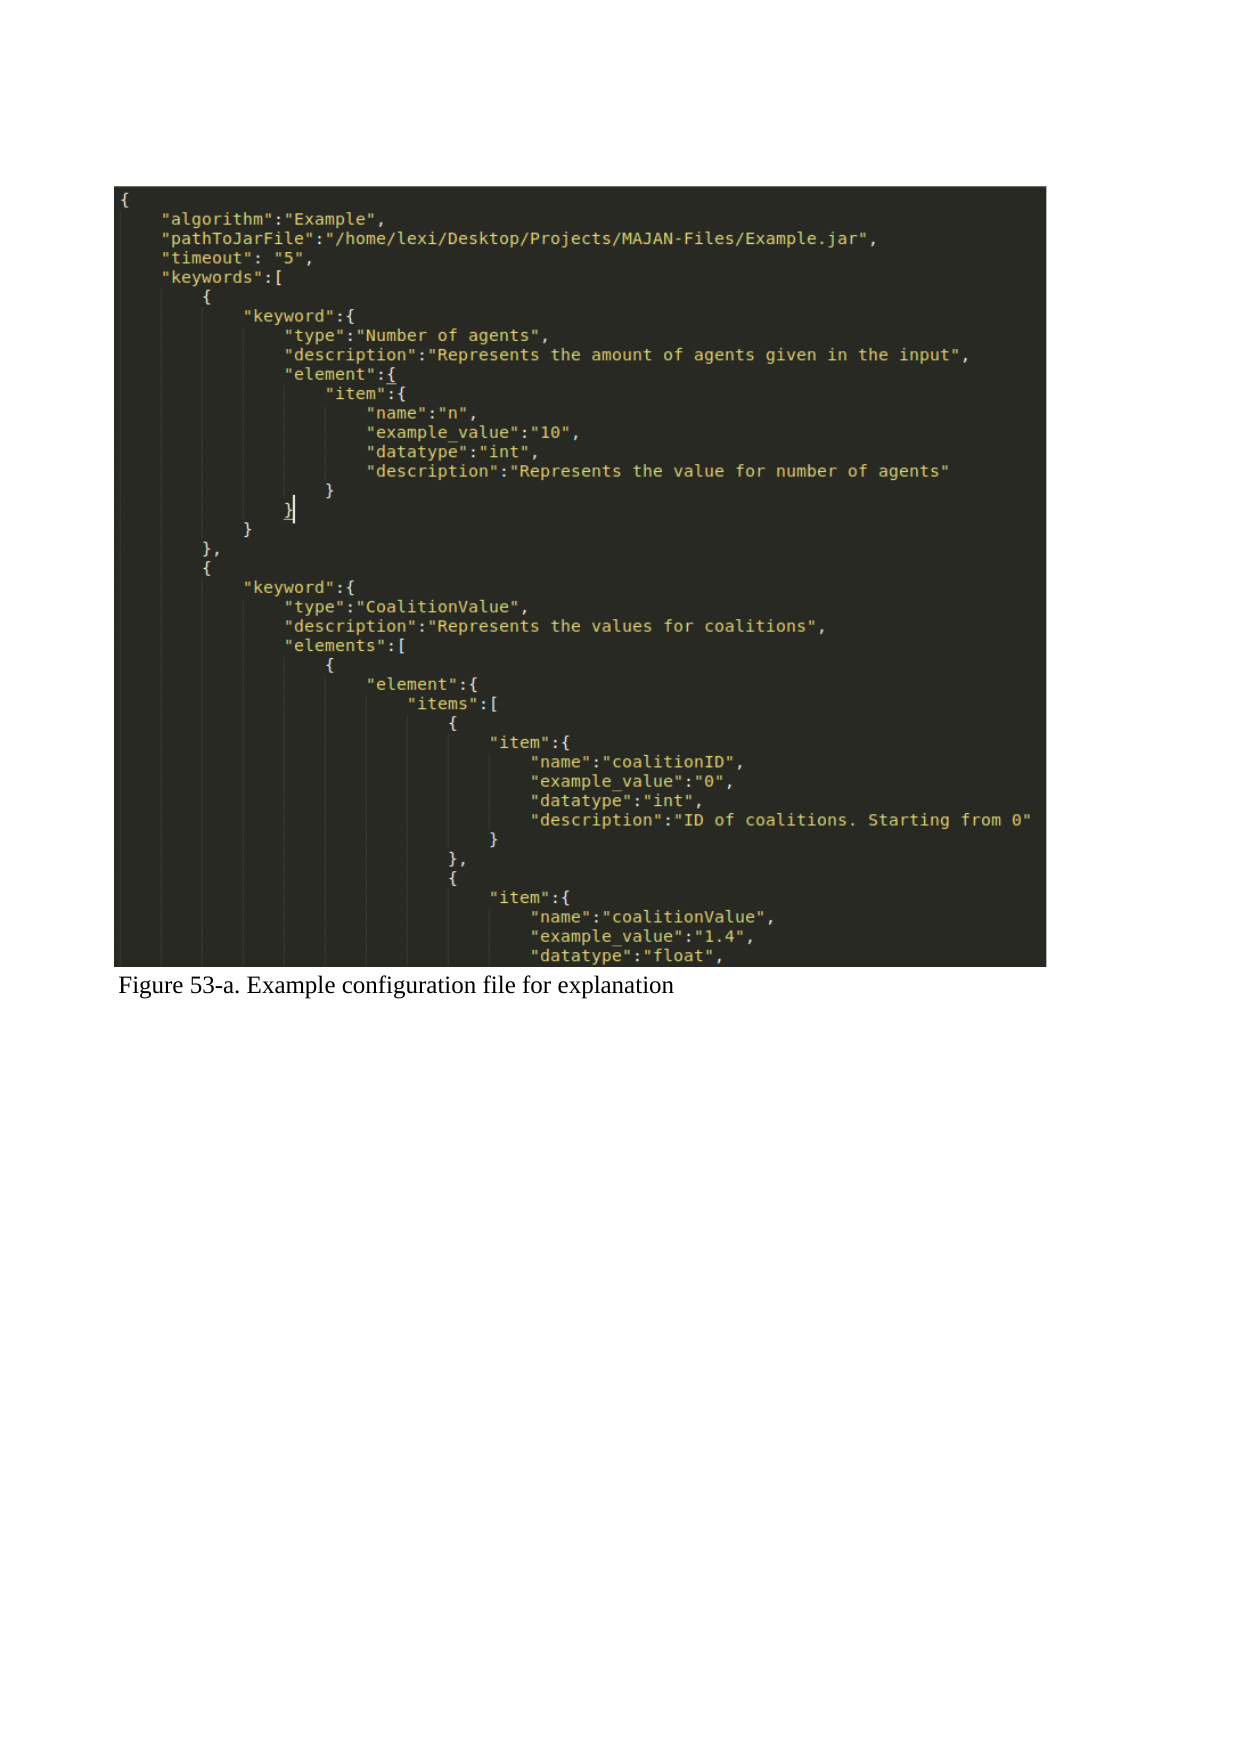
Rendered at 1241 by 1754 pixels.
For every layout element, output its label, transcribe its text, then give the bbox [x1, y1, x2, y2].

text Figure 53-a. Example configuration file for explanation [118, 176, 1122, 999]
picture [114, 186, 1047, 967]
